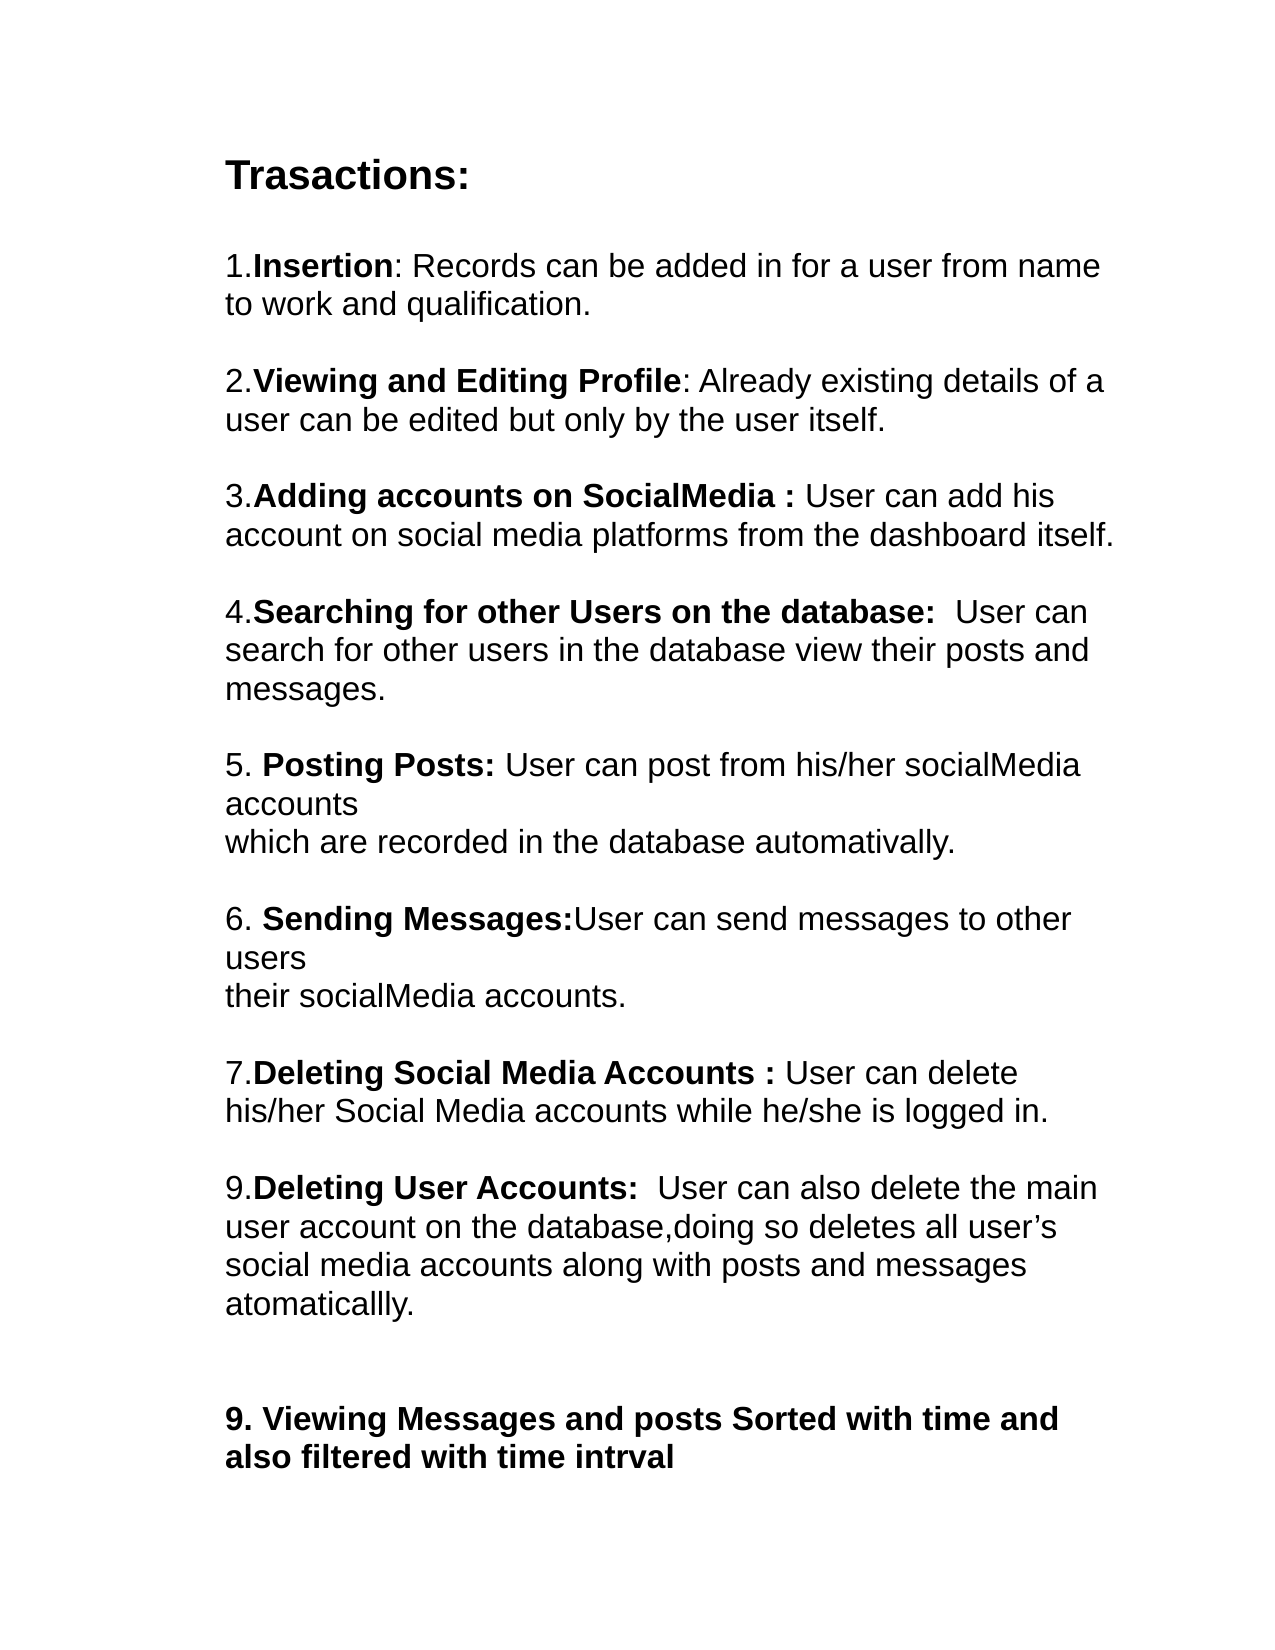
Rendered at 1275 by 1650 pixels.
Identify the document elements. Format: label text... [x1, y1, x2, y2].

list 1.Insertion: Records can be added in for a user from name to work and qualification. [225, 246, 1125, 323]
list 7.Deleting Social Media Accounts : User can delete his/her Social Media accounts while he/she is logged in. [225, 1053, 1125, 1130]
list 3.Adding accounts on SocialMedia : User can add his account on social media platforms from the dashboard itself. [225, 476, 1125, 553]
list which are recorded in the database automativally. [225, 822, 1125, 861]
list 9. Viewing Messages and posts Sorted with time and also filtered with time intrval [225, 1399, 1125, 1476]
list 5. Posting Posts: User can post from his/her socialMedia accounts [225, 746, 1125, 822]
list 4.Searching for other Users on the database: User can search for other users in the database view their posts and messages. [225, 592, 1125, 707]
list Trasactions: [225, 150, 1125, 198]
list 6. Sending Messages:User can send messages to other users [225, 899, 1125, 976]
list 2.Viewing and Editing Profile: Already existing details of a user can be edited but only by the user itself. [225, 361, 1125, 438]
list 9.Deleting User Accounts: User can also delete the main user account on the database,doing so deletes all user’s social media accounts along with posts and messages atomaticallly. [225, 1168, 1125, 1322]
list their socialMedia accounts. [225, 976, 1125, 1014]
